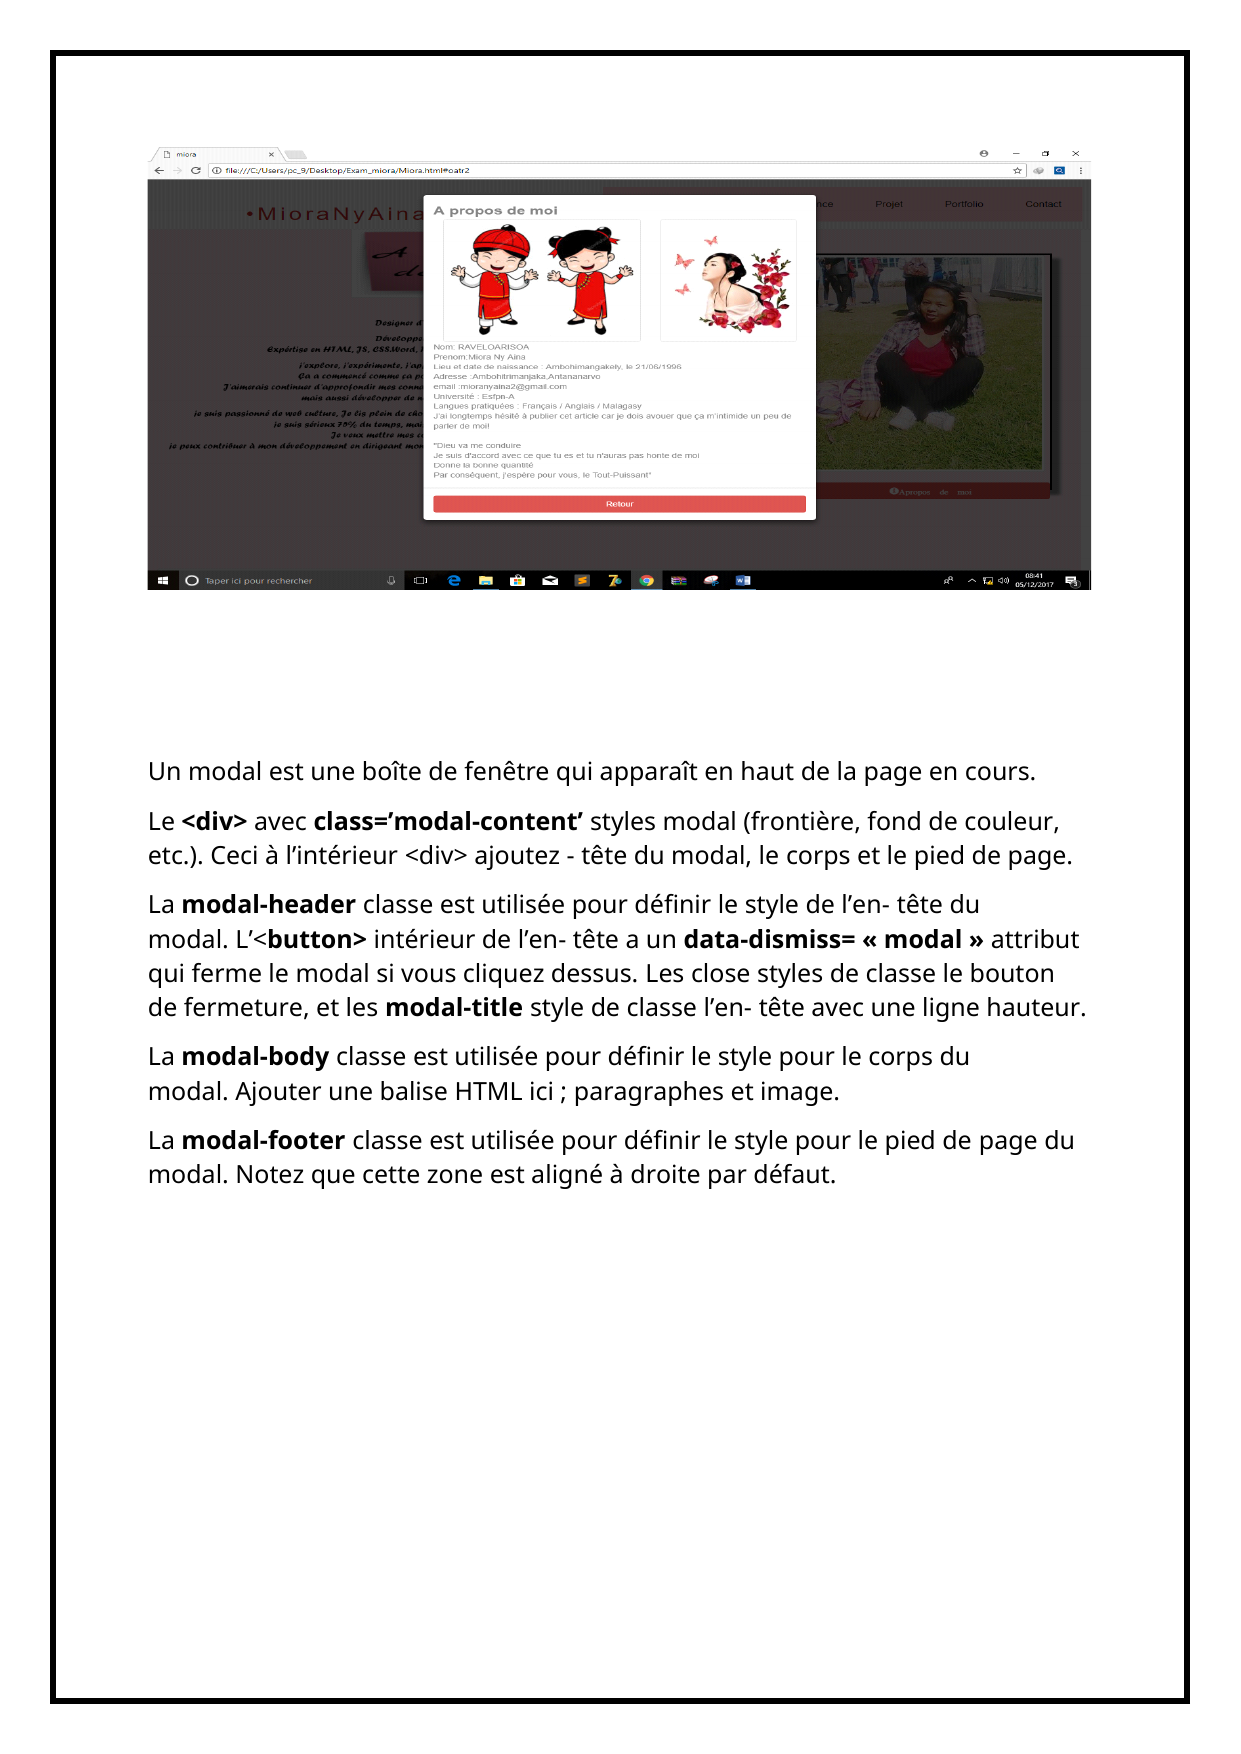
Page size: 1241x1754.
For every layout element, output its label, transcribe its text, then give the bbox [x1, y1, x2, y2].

text La modal-footer classe est utilisée pour définir le style pour le pied de page du modal. Notez que cette zone est aligné à droite par défaut. [148, 1123, 1093, 1191]
text Le <div> avec class=’modal-content’ styles modal (frontière, fond de couleur, etc.). Ceci à l’intérieur <div> ajoutez - tête du modal, le corps et le pied de page. [148, 803, 1093, 872]
text La modal-header classe est utilisée pour définir le style de l’en- tête du modal. L’<button> intérieur de l’en- tête a un data-dismiss= « modal » attribut qui ferme le modal si vous cliquez dessus. Les close styles de classe le bouton de fermeture, et les modal-title style de classe l’en- tête avec une ligne hauteur. [148, 887, 1093, 1023]
text Un modal est une boîte de fenêtre qui apparaît en haut de la page en cours. [148, 754, 1093, 788]
text La modal-body classe est utilisée pour définir le style pour le corps du modal. Ajouter une balise HTML ici ; paragraphes et image. [148, 1039, 1093, 1107]
